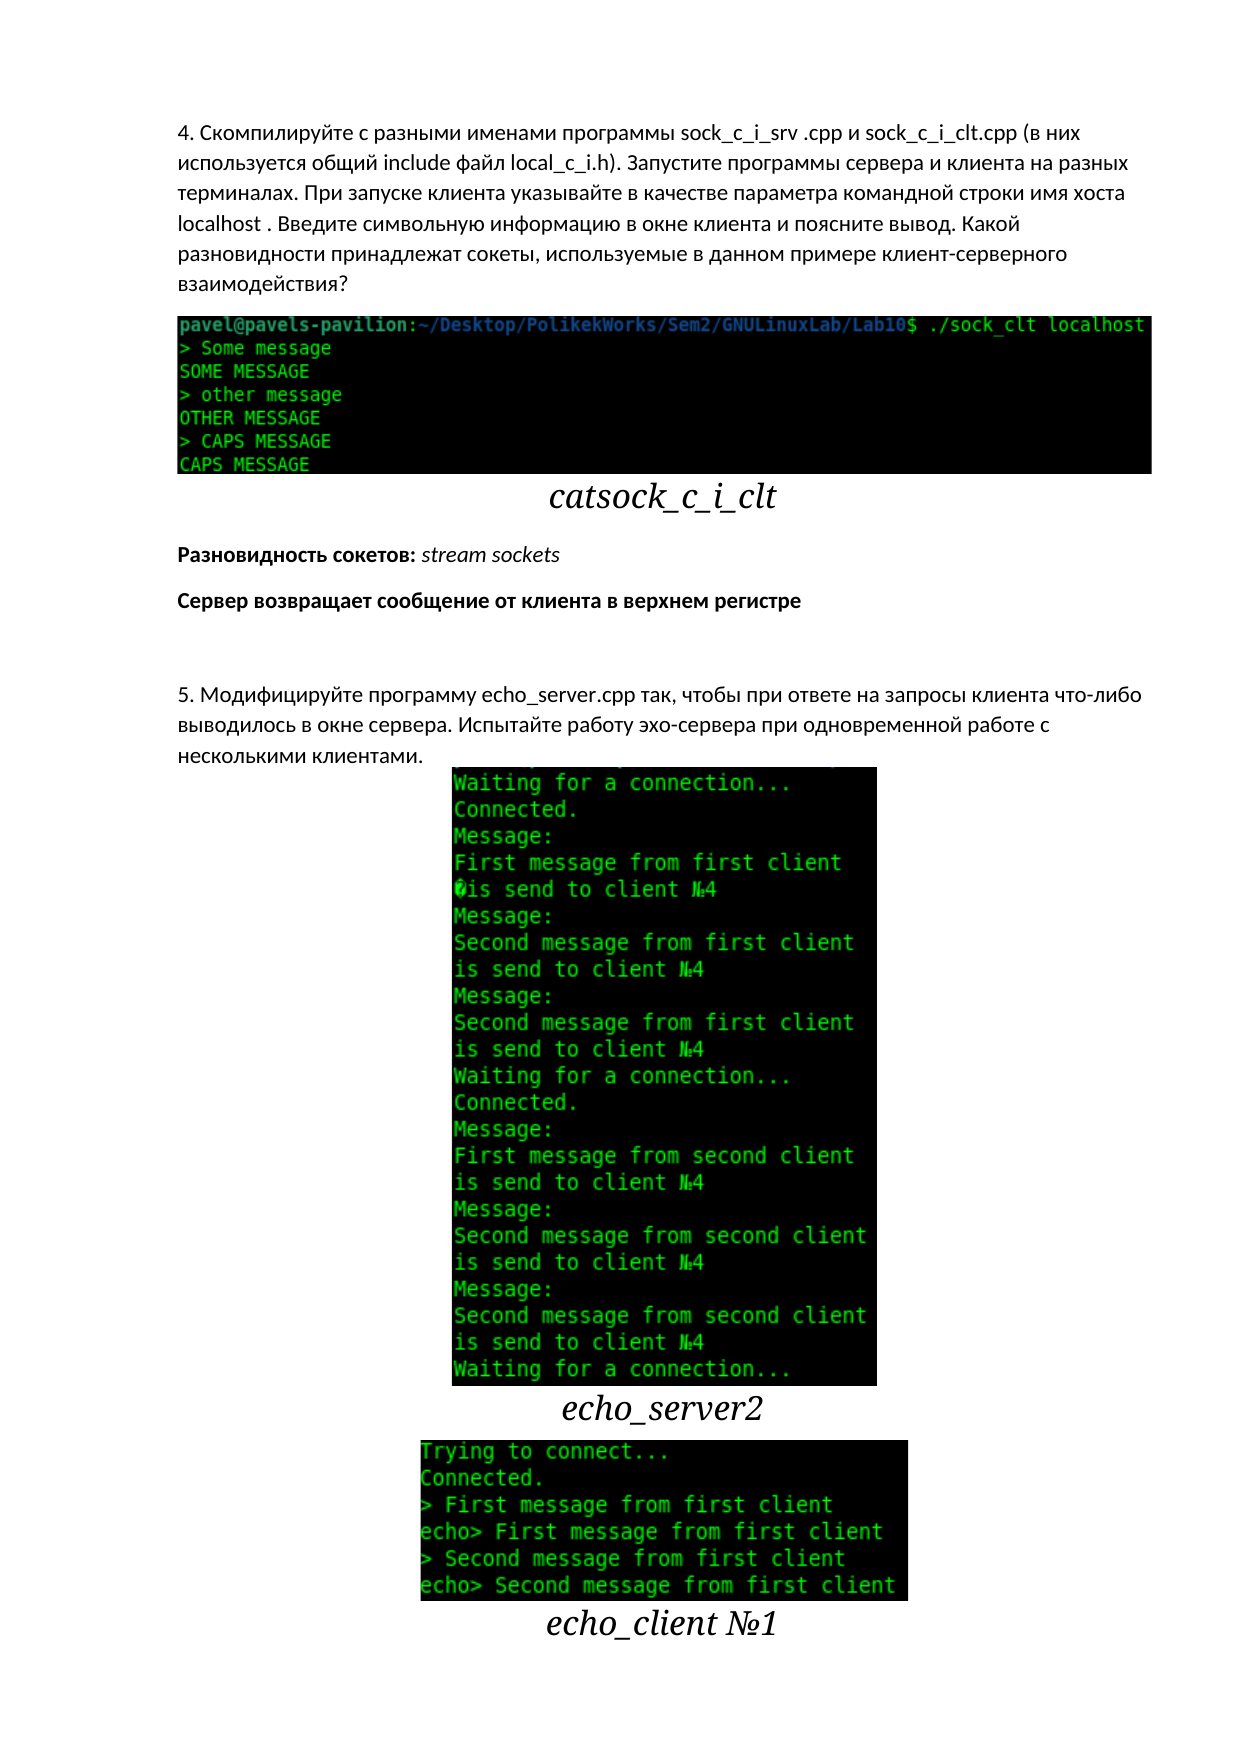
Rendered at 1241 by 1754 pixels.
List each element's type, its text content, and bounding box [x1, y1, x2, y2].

picture [451, 767, 877, 1386]
text echo_server2 [452, 1386, 877, 1431]
text Сервер возвращает сообщение от клиента в верхнем регистре [177, 587, 1152, 614]
text 5. Модифицируйте программу echo_server.cpp так, чтобы при ответе на запросы клиента что-либо выводилось в окне сервера. Испытайте работу эхо-сервера при одновременной работе с несколькими клиентами. [177, 680, 1152, 769]
text 4. Скомпилируйте c разными именами программы sock_c_i_srv .cpp и sock_c_i_clt.cpp (в них используется общий include файл local_c_i.h). Запустите программы сервера и клиента на разных терминалах. При запуске клиента указывайте в качестве параметра командной строки имя хоста localhost . Введите символьную информацию в окне клиента и поясните вывод. Какой разновидности принадлежат сокеты, используемые в данном примере клиент-серверного взаимодействия? [177, 118, 1152, 297]
text Разновидность сокетов: stream sockets [177, 519, 1152, 568]
text echo_client №1 [421, 1601, 908, 1646]
picture [177, 316, 1152, 474]
picture [420, 1440, 909, 1601]
text catsock_c_i_clt [177, 474, 1152, 519]
